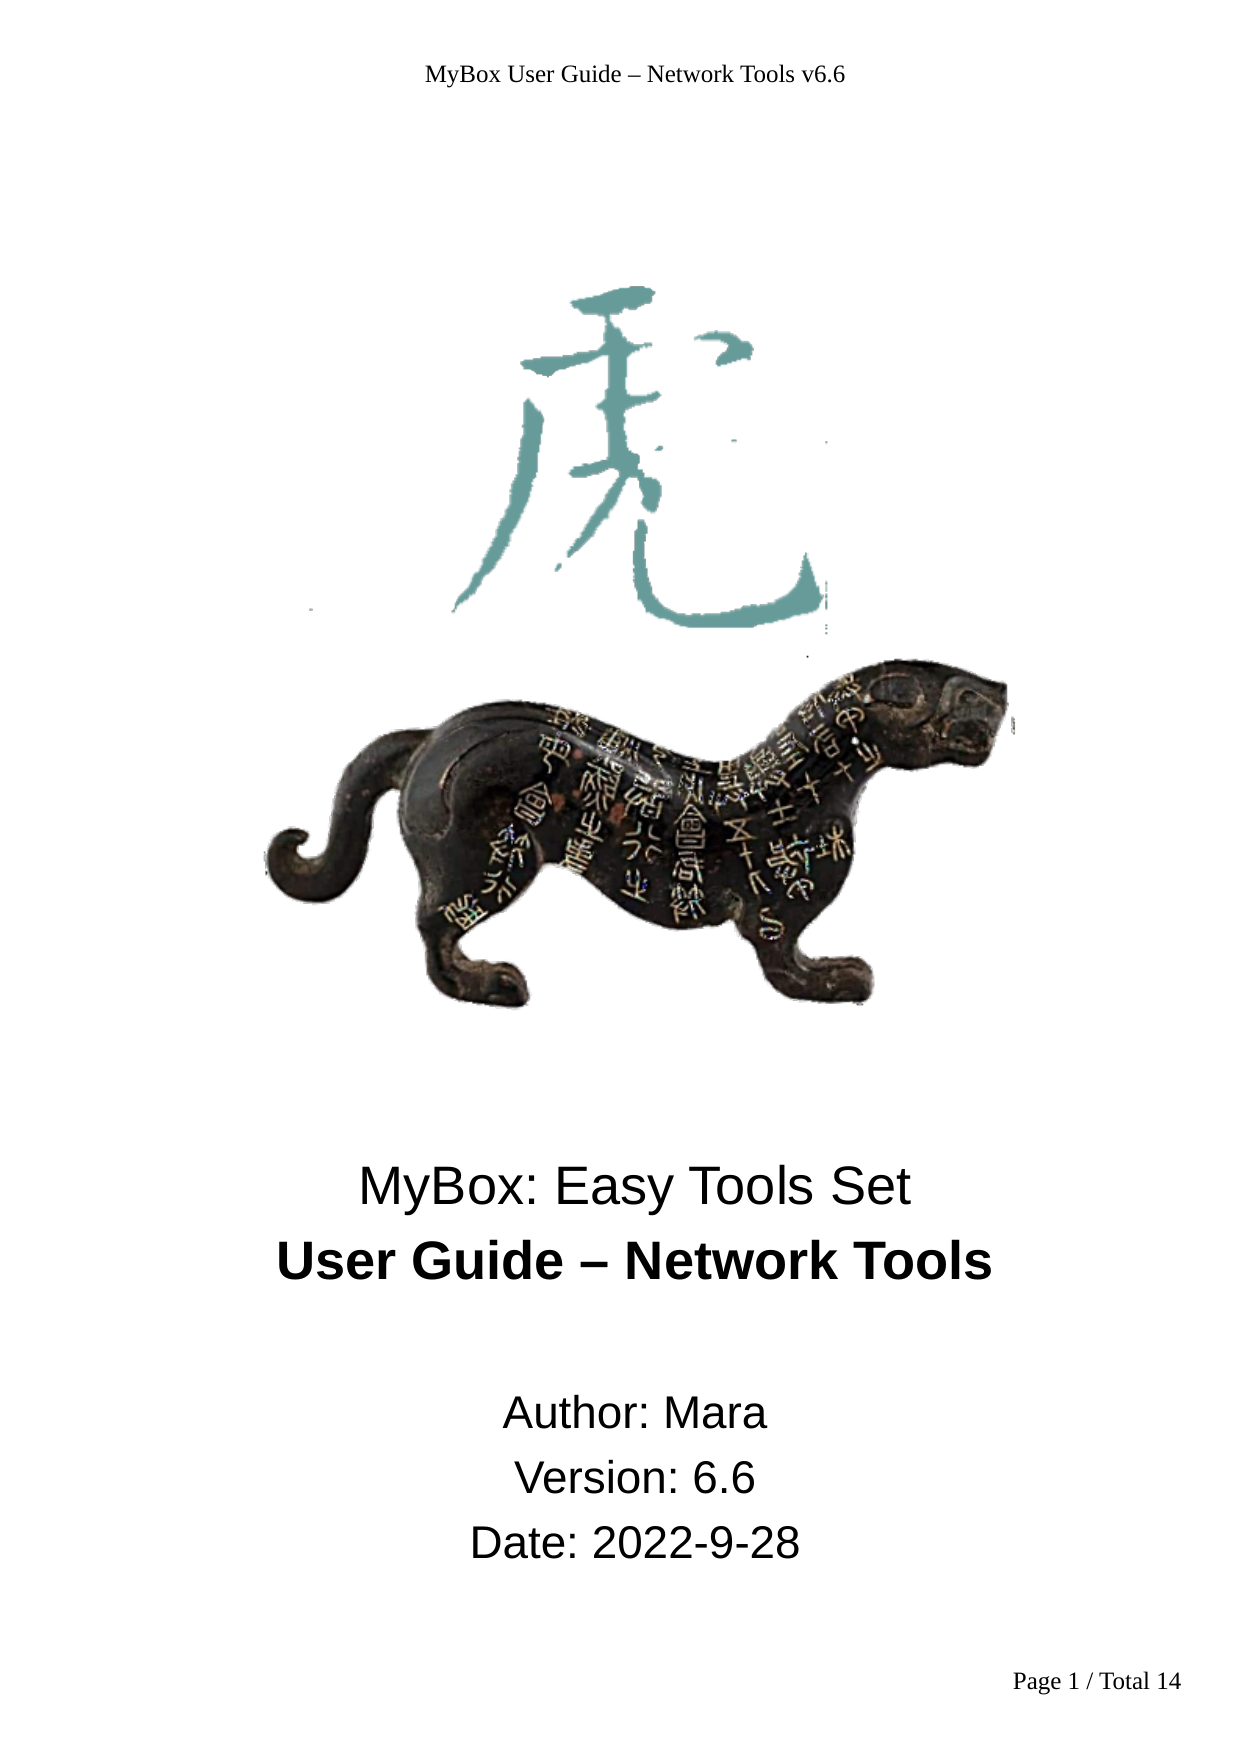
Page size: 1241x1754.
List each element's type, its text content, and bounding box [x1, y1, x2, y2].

picture [244, 261, 1026, 1043]
text User Guide – Network Tools [88, 1228, 1181, 1291]
text Date: 2022-9-28 [88, 1516, 1181, 1569]
text Version: 6.6 [88, 1451, 1181, 1503]
subtitle MyBox: Easy Tools Set [88, 1153, 1181, 1216]
text Author: Mara [88, 1386, 1181, 1438]
